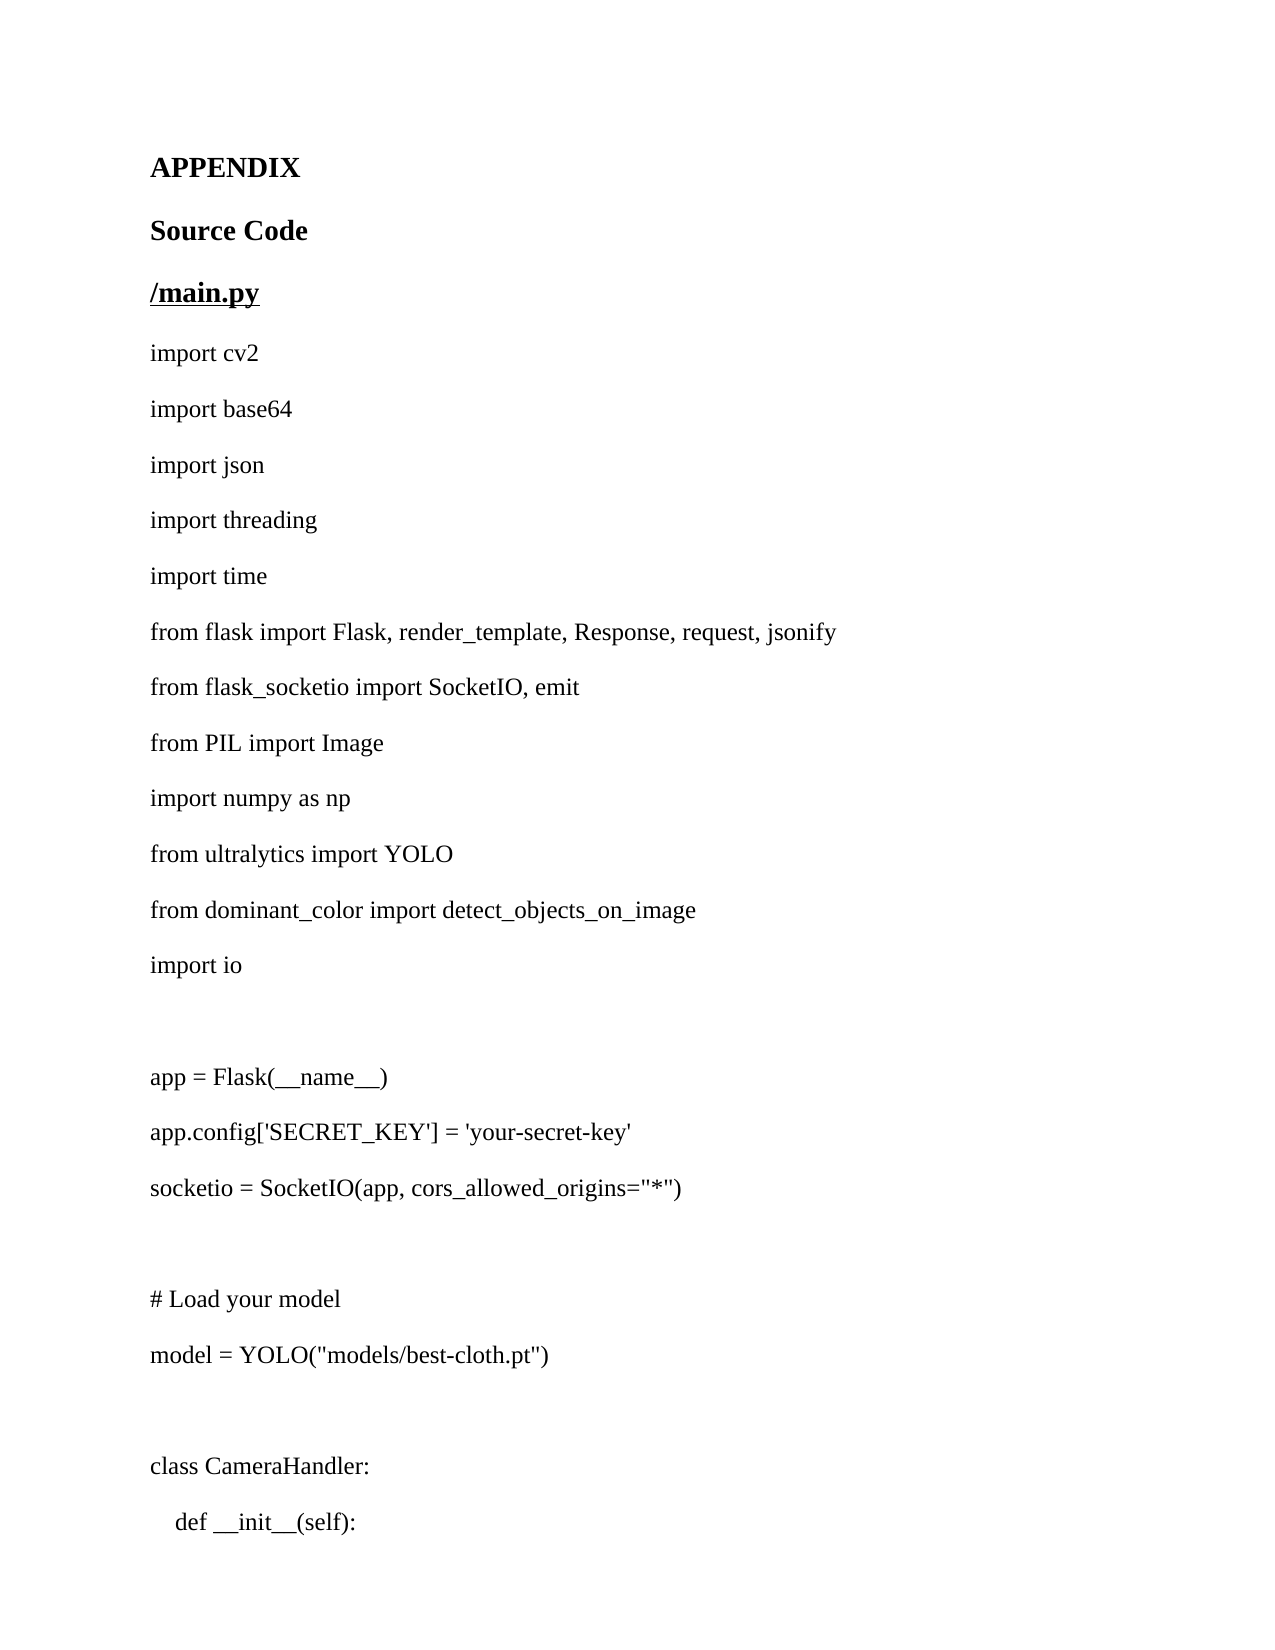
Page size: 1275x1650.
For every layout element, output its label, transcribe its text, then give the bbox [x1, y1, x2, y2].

text from PIL import Image [150, 728, 1125, 757]
text import time [150, 561, 1125, 590]
text import base64 [150, 394, 1125, 423]
text import threading [150, 505, 1125, 534]
text import numpy as np [150, 783, 1125, 812]
text model = YOLO("models/best-cloth.pt") [150, 1340, 1125, 1368]
text class CameraHandler: [150, 1451, 1125, 1480]
text from dominant_color import detect_objects_on_image [150, 895, 1125, 923]
text APPENDIX [150, 150, 1125, 183]
text socketio = SocketIO(app, cors_allowed_origins="*") [150, 1173, 1125, 1202]
text app.config['SECRET_KEY'] = 'your-secret-key' [150, 1117, 1125, 1146]
text from ultralytics import YOLO [150, 839, 1125, 868]
text from flask import Flask, render_template, Response, request, jsonify [150, 617, 1125, 645]
text def __init__(self): [150, 1507, 1125, 1535]
text from flask_socketio import SocketIO, emit [150, 672, 1125, 701]
text /main.py [150, 276, 1125, 309]
text app = Flask(__name__) [150, 1062, 1125, 1090]
text import json [150, 450, 1125, 478]
text Source Code [150, 213, 1125, 246]
text # Load your model [150, 1284, 1125, 1313]
text import cv2 [150, 338, 1125, 367]
text import io [150, 950, 1125, 979]
